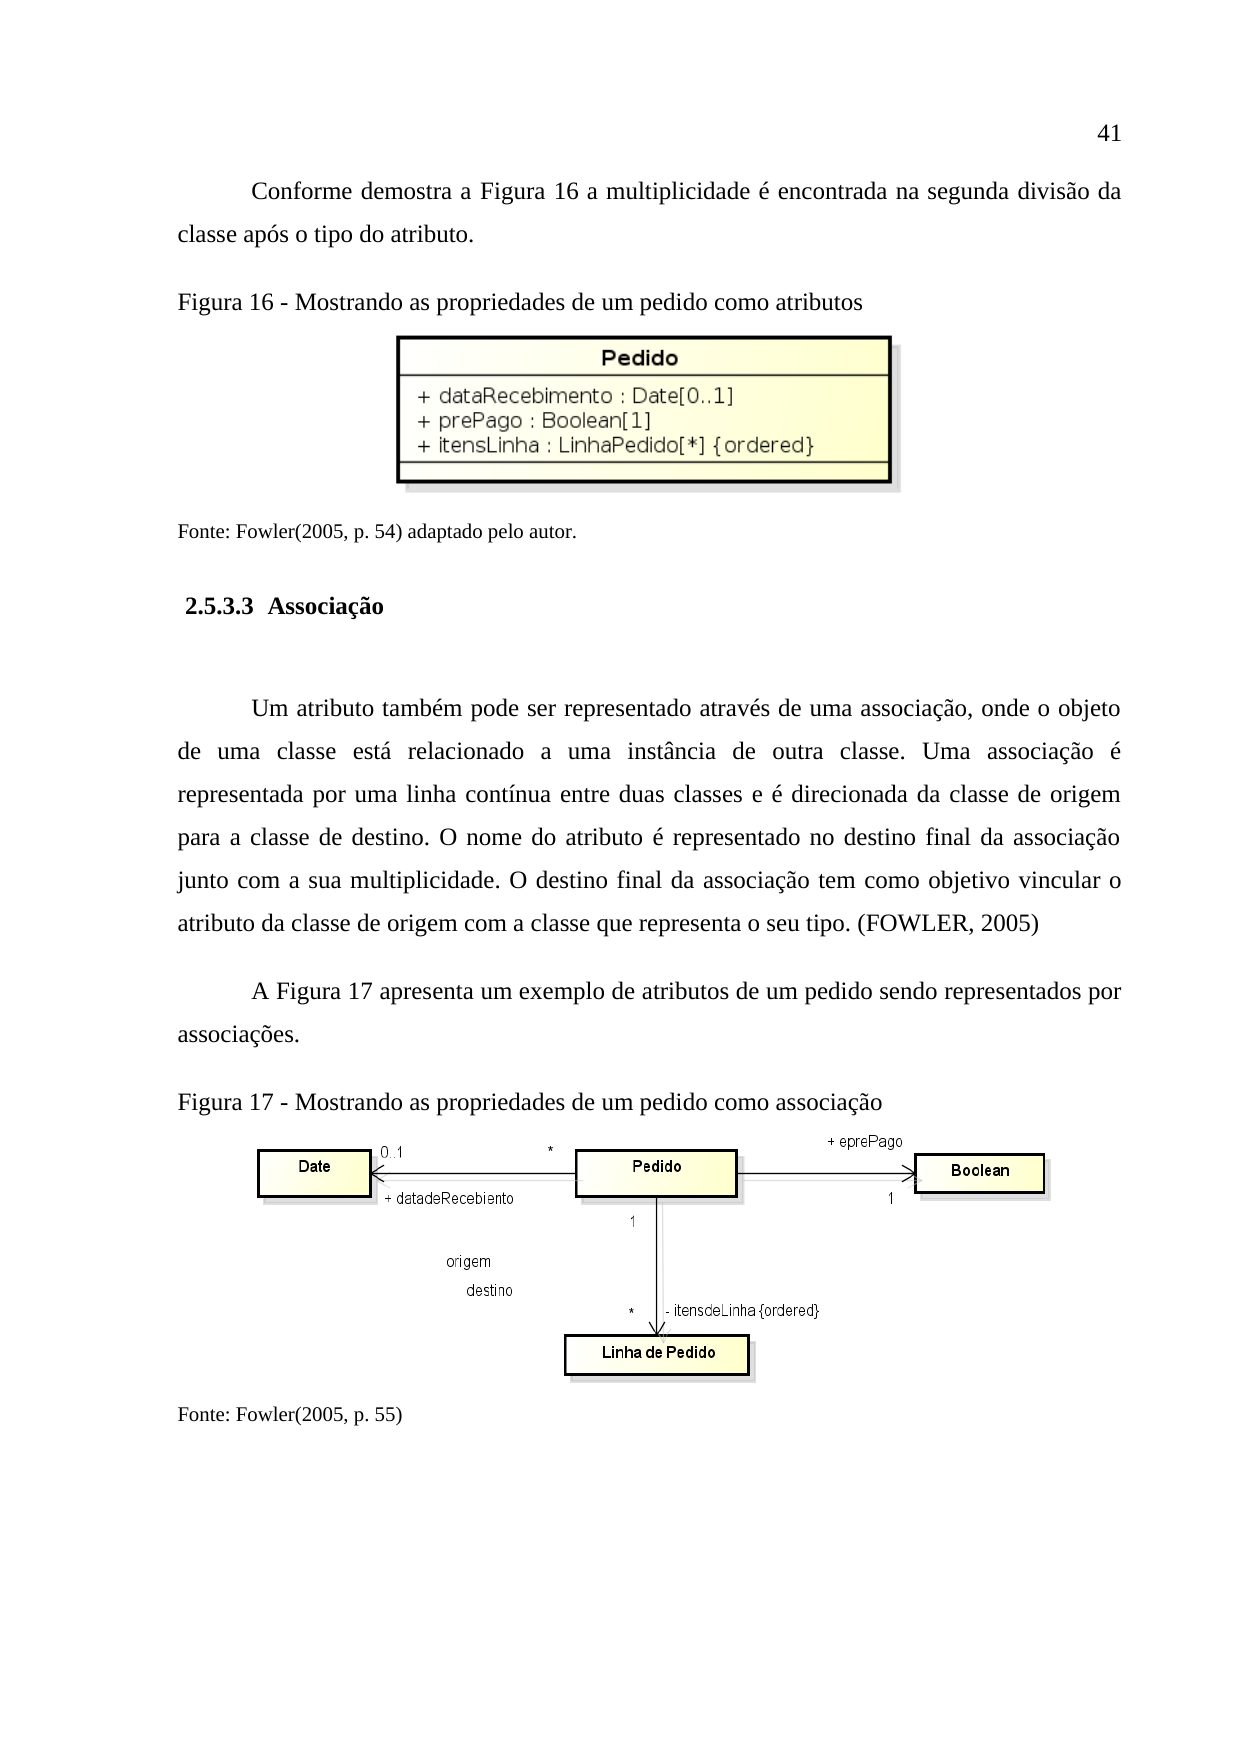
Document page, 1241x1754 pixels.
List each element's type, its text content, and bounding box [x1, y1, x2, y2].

text Conforme demostra a Figura 16 a multiplicidade é encontrada na segunda divisão da classe após o tipo do atributo. [177, 176, 1122, 248]
text Figura 17 - Mostrando as propriedades de um pedido como associação [177, 1087, 1122, 1116]
list Associação [185, 591, 1122, 620]
picture [386, 328, 913, 507]
text Figura 16 - Mostrando as propriedades de um pedido como atributos [177, 287, 1122, 316]
text Um atributo também pode ser representado através de uma associação, onde o objeto de uma classe está relacionado a uma instância de outra classe. Uma associação é representada por uma linha contínua entre duas classes e é direcionada da classe de origem para a classe de destino. O nome do atributo é representado no destino final da associação junto com a sua multiplicidade. O destino final da associação tem como objetivo vincular o atributo da classe de origem com a classe que representa o seu tipo. (FOWLER, 2005) [177, 693, 1122, 937]
text A Figura 17 apresenta um exemplo de atributos de um pedido sendo representados por associações. [177, 976, 1122, 1048]
text Fonte: Fowler(2005, p. 54) adaptado pelo autor. [177, 519, 1122, 543]
text Fonte: Fowler(2005, p. 55) [177, 1402, 1122, 1426]
picture [244, 1128, 1056, 1390]
